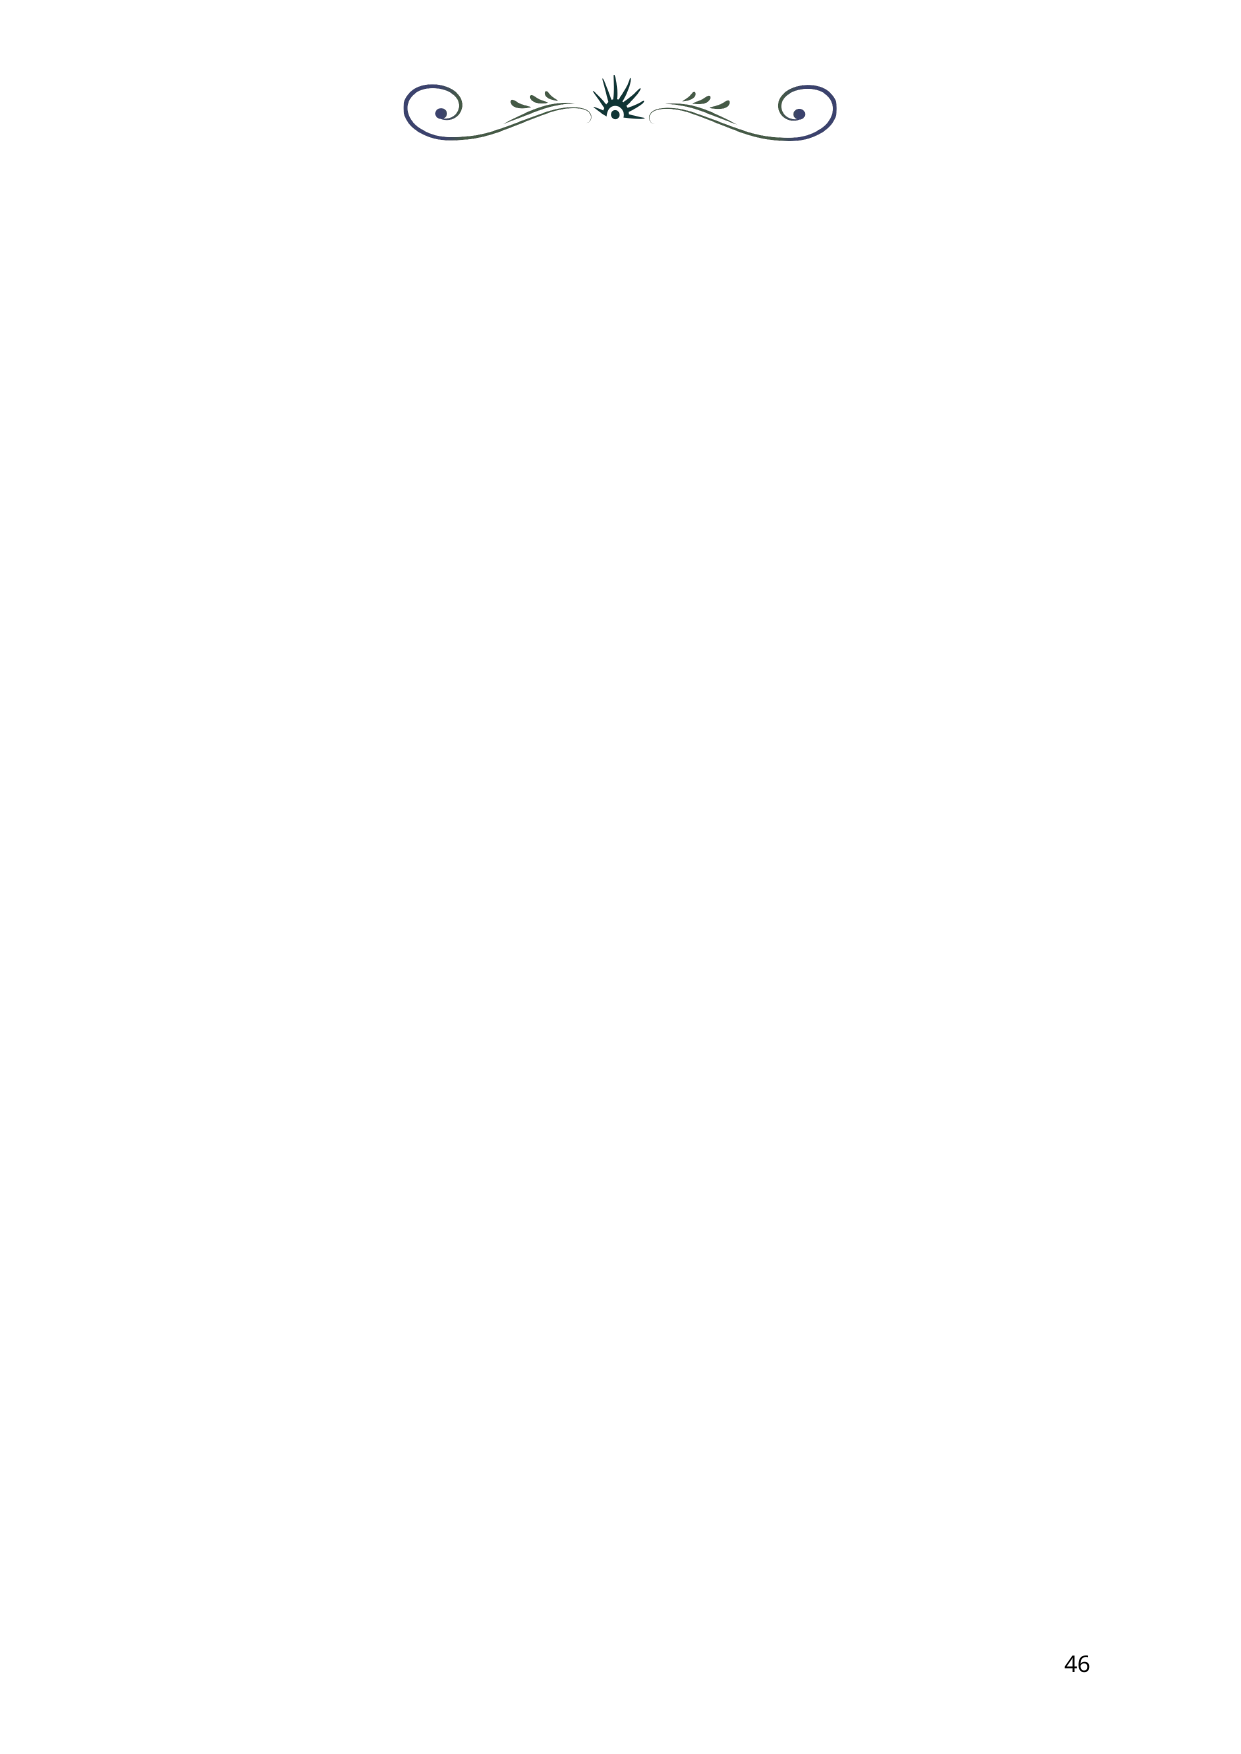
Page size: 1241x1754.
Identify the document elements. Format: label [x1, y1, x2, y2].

picture [403, 75, 837, 141]
